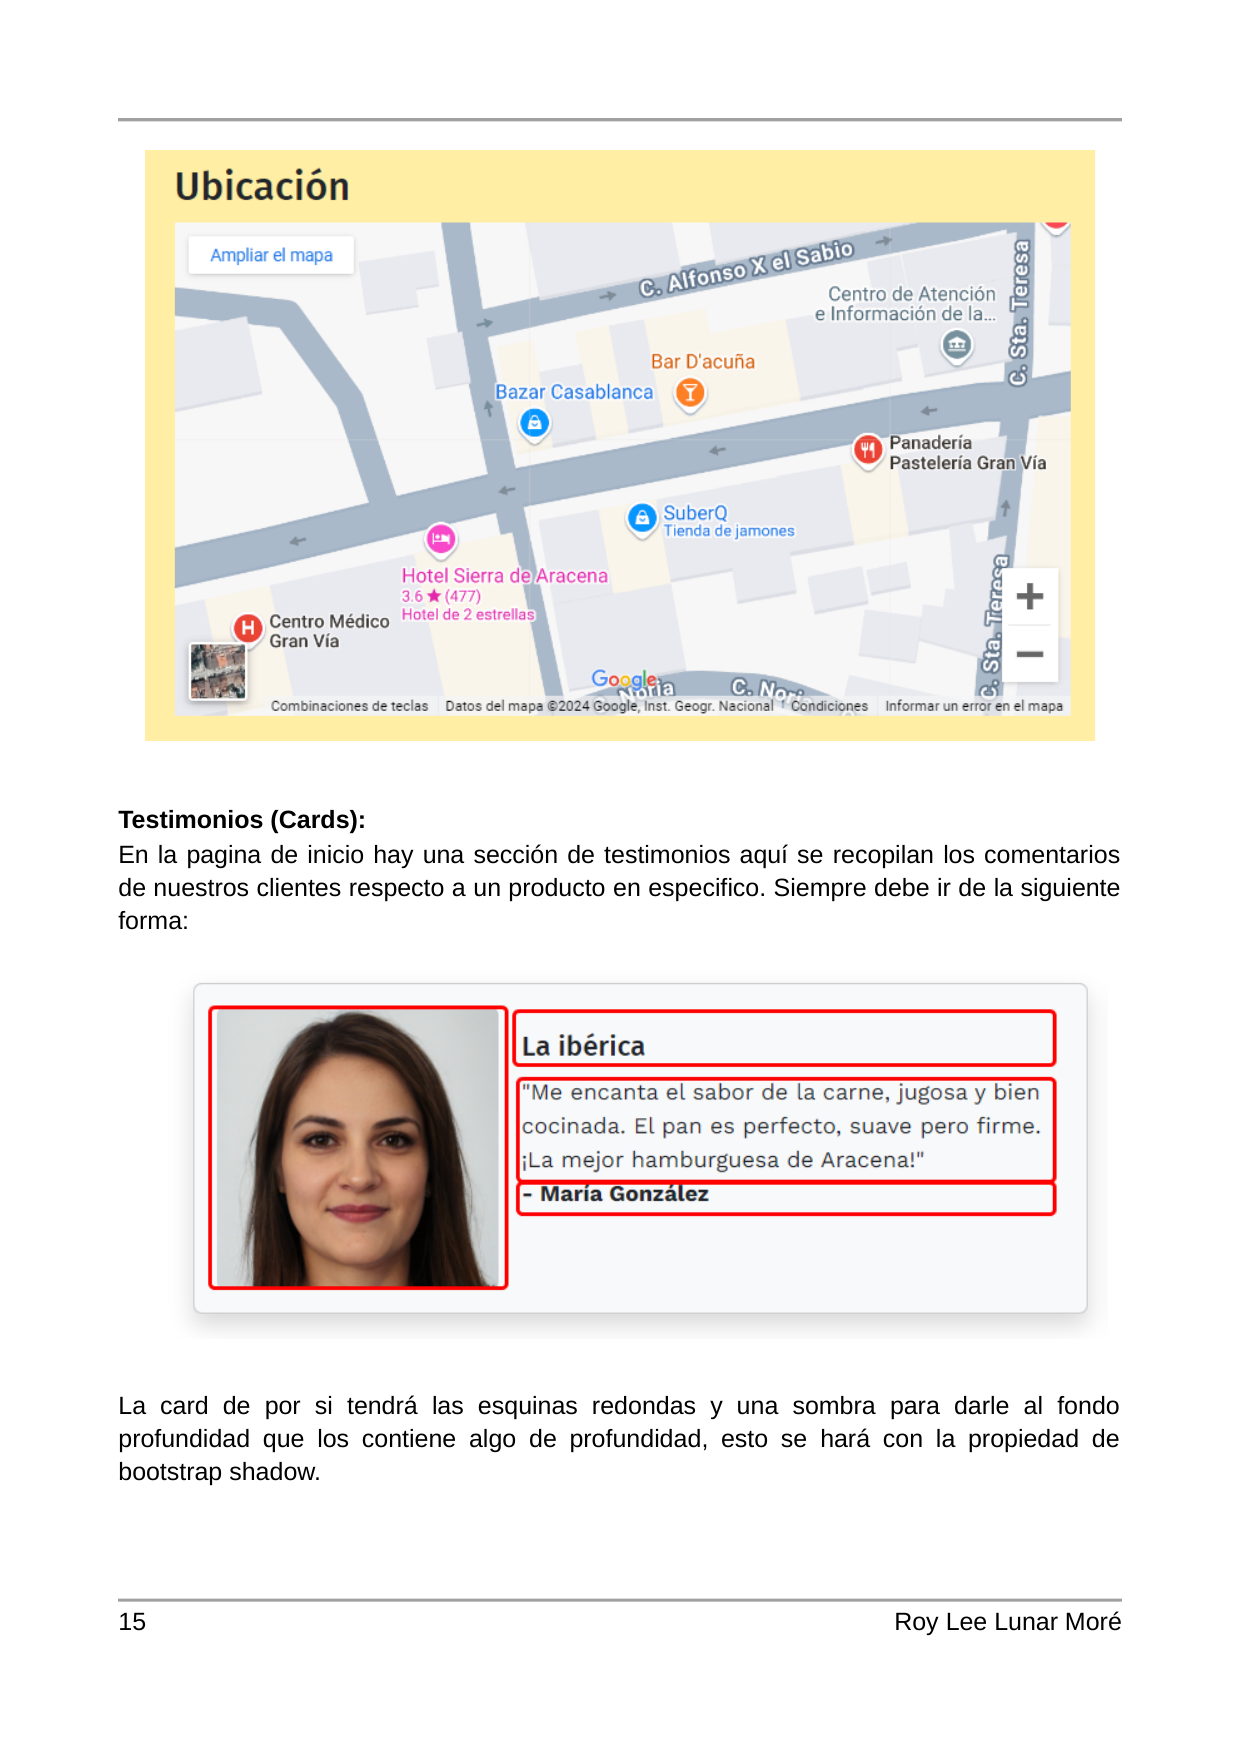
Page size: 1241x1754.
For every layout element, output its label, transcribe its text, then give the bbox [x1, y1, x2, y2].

picture [132, 953, 1108, 1339]
text La card de por si tendrá las esquinas redondas y una sombra para darle al fondo profundidad que los contiene algo de profundidad, esto se hará con la propiedad de bootstrap shadow. [118, 1391, 1122, 1486]
picture [145, 150, 1096, 741]
subtitle Testimonios (Cards): [118, 805, 1122, 834]
text En la pagina de inicio hay una sección de testimonios aquí se recopilan los comentarios de nuestros clientes respecto a un producto en especifico. Siempre debe ir de la siguiente forma: [118, 840, 1122, 935]
